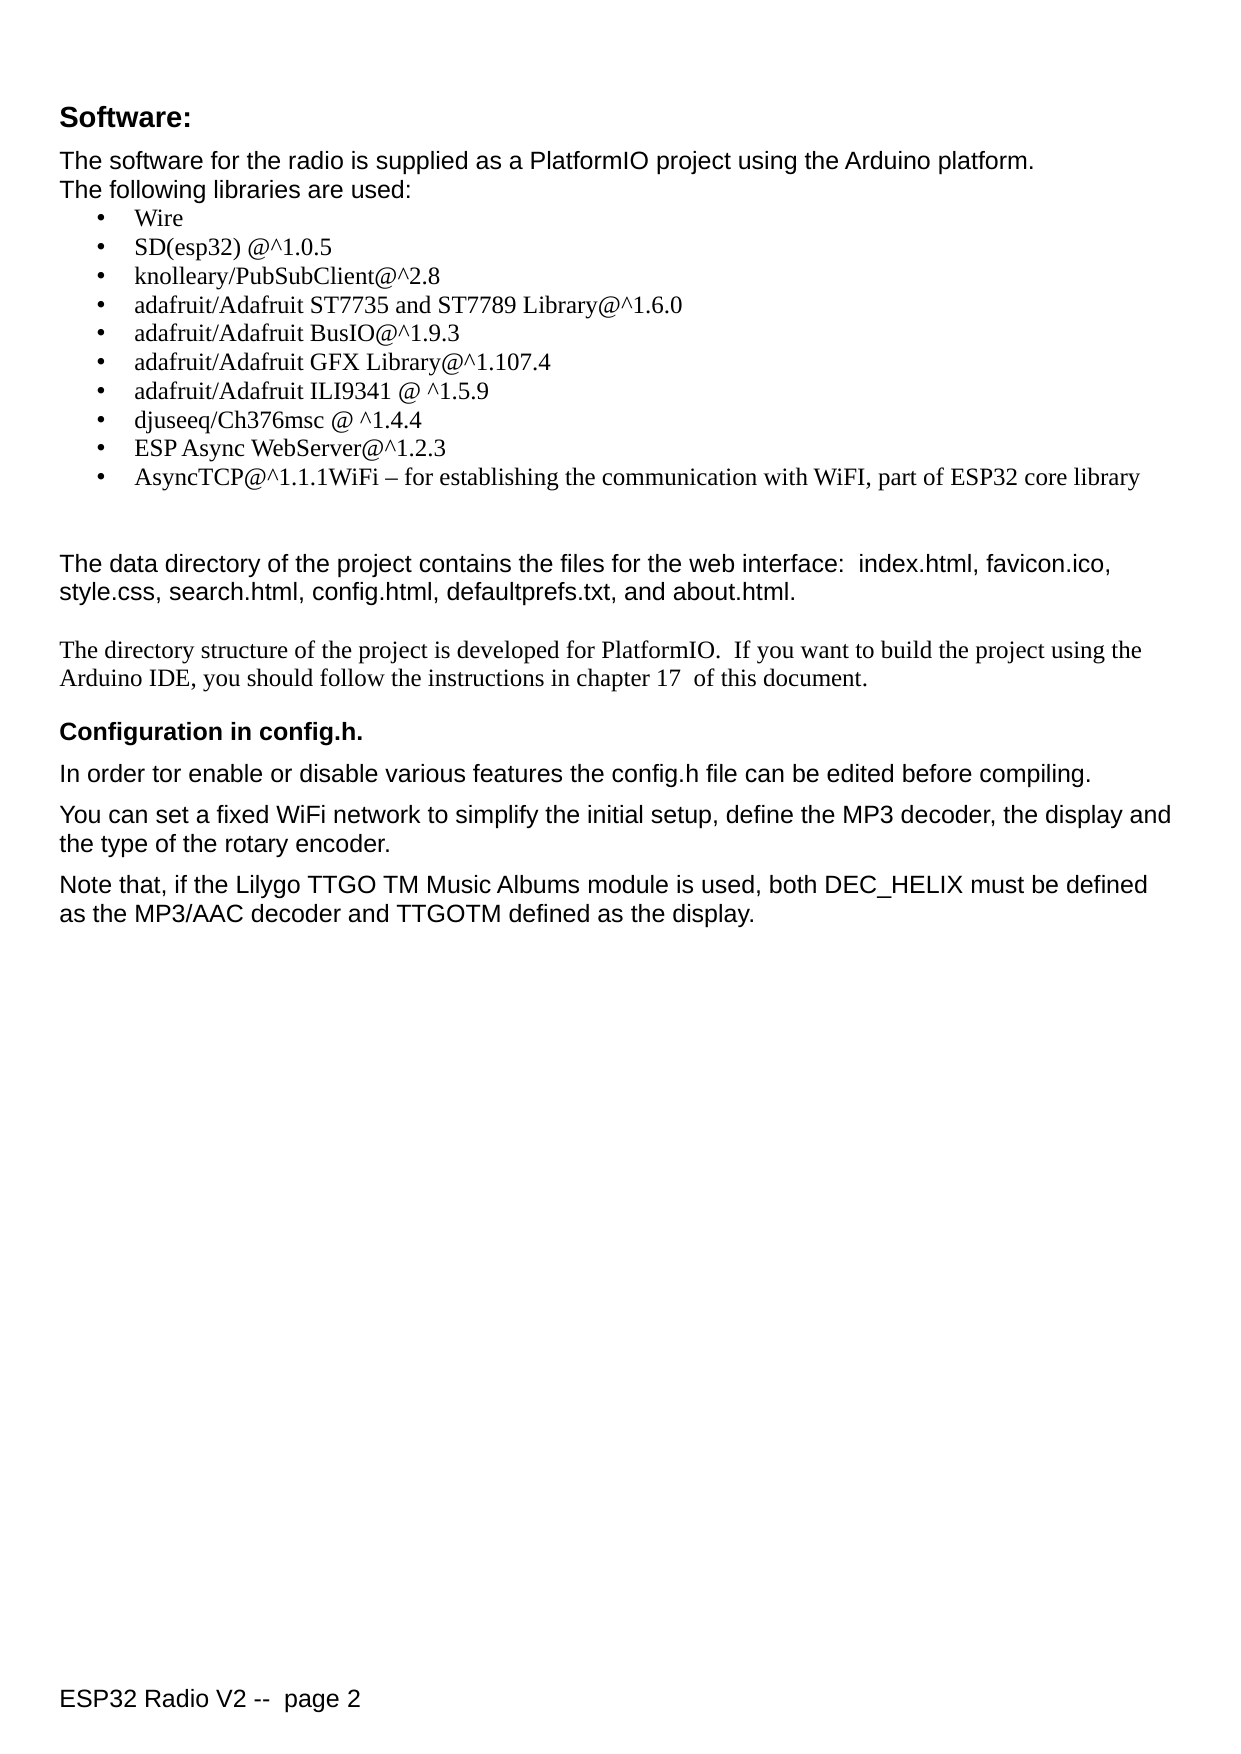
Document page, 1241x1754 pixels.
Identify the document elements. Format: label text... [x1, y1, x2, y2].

list AsyncTCP@^1.1.1WiFi – for establishing the communication with WiFI, part of ESP32 core library [97, 462, 1181, 491]
text Note that, if the Lilygo TTGO TM Music Albums module is used, both DEC_HELIX must be defined as the MP3/AAC decoder and TTGOTM defined as the display. [59, 870, 1181, 927]
text The directory structure of the project is developed for PlatformIO. If you want to build the project using the Arduino IDE, you should follow the instructions in chapter 17 of this document. [59, 635, 1181, 692]
list ESP Async WebServer@^1.2.3 [97, 433, 1181, 462]
list adafruit/Adafruit ST7735 and ST7789 Library@^1.6.0 [97, 290, 1181, 318]
list adafruit/Adafruit BusIO@^1.9.3 [97, 318, 1181, 347]
list SD(esp32) @^1.0.5 [97, 232, 1181, 261]
text The software for the radio is supplied as a PlatformIO project using the Arduino platform. The following libraries are used: [59, 146, 1181, 203]
list adafruit/Adafruit GFX Library@^1.107.4 [97, 347, 1181, 376]
text The data directory of the project contains the files for the web interface: index.html, favicon.ico, style.css, search.html, config.html, defaultprefs.txt, and about.html. [59, 548, 1181, 635]
subtitle Software: [59, 100, 1181, 133]
text In order tor enable or disable various features the config.h file can be edited before compiling. [59, 758, 1181, 787]
text You can set a fixed WiFi network to simplify the initial setup, define the MP3 decoder, the display and the type of the rotary encoder. [59, 800, 1181, 857]
list djuseeq/Ch376msc @ ^1.4.4 [97, 405, 1181, 433]
list Wire [97, 203, 1181, 232]
list knolleary/PubSubClient@^2.8 [97, 261, 1181, 290]
list adafruit/Adafruit ILI9341 @ ^1.5.9 [97, 376, 1181, 405]
subtitle Configuration in config.h. [59, 717, 1181, 746]
